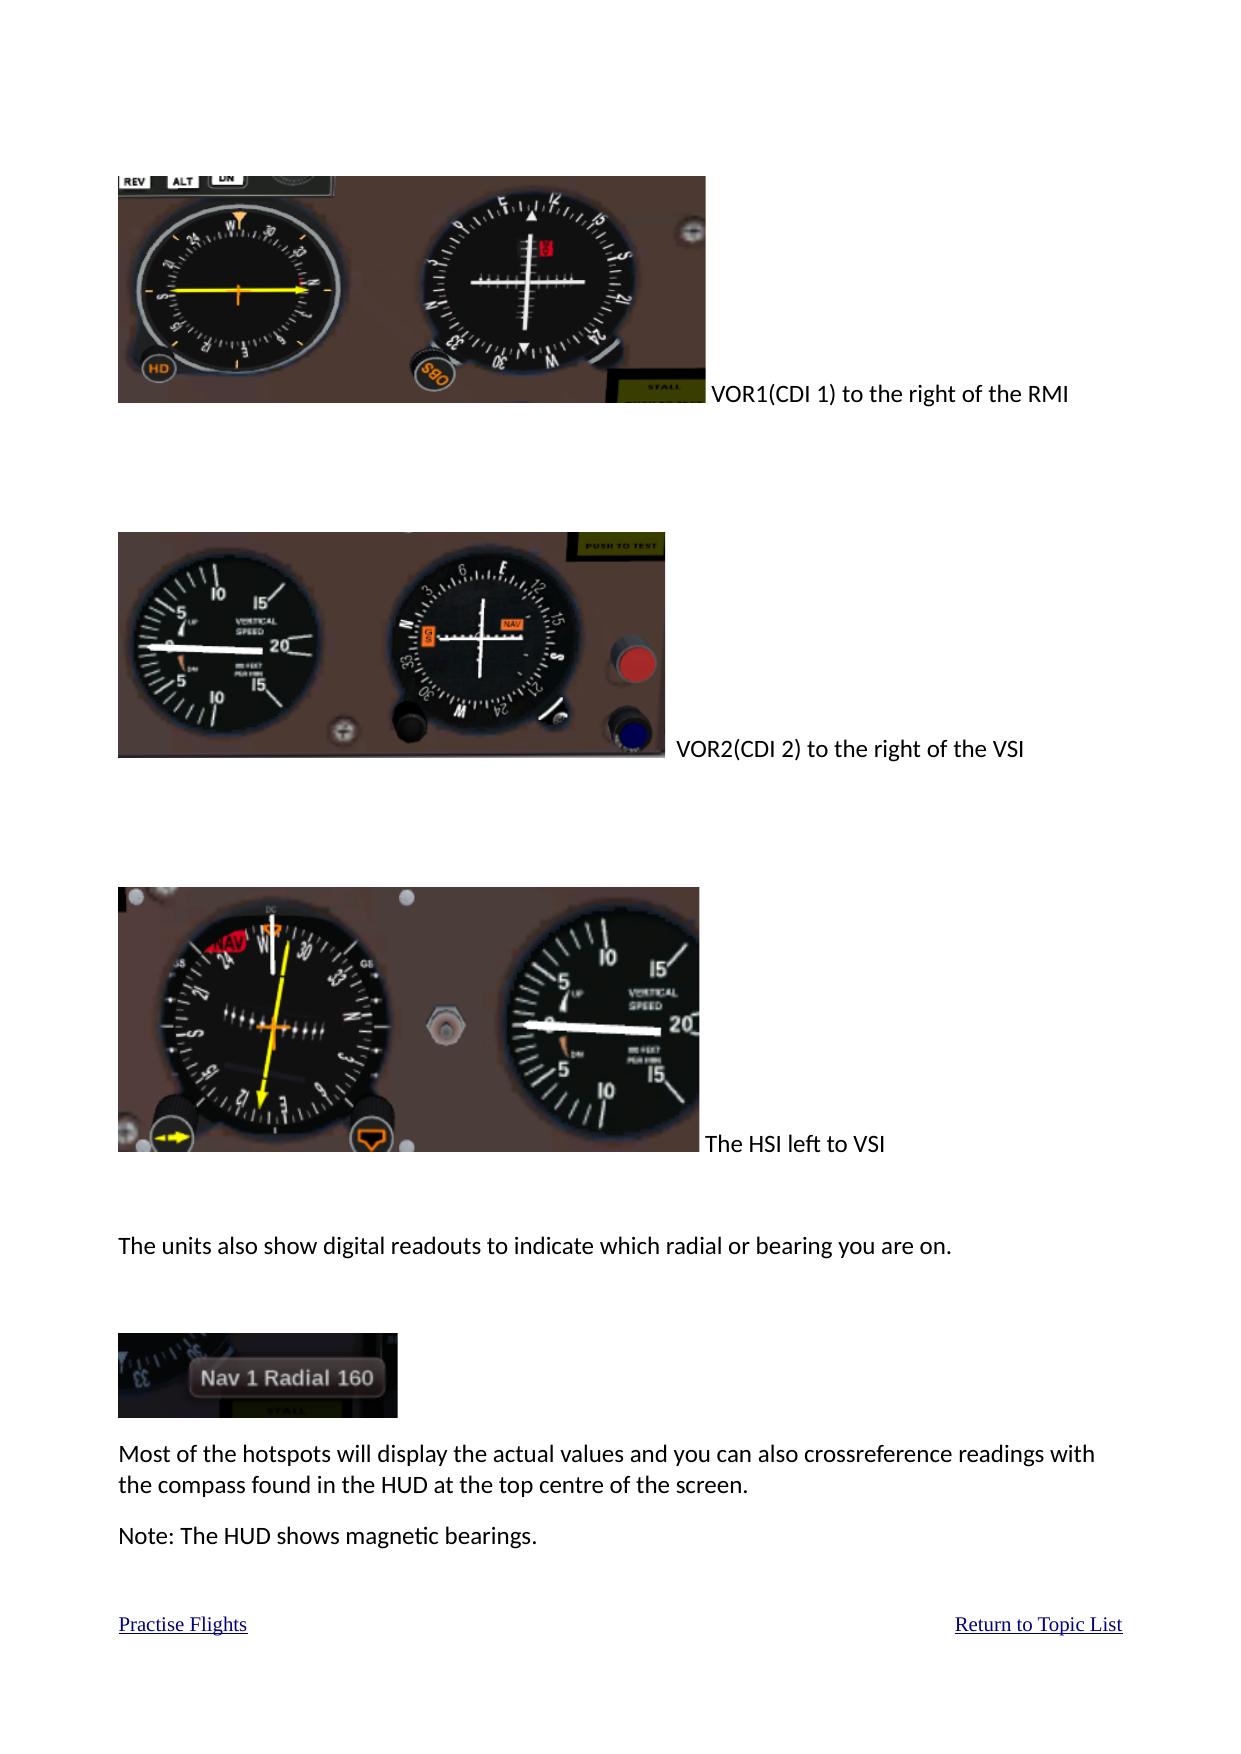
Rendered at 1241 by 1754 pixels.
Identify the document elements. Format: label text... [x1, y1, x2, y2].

text The HSI left to VSI [118, 887, 1122, 1158]
picture [118, 176, 706, 403]
text The units also show digital readouts to indicate which radial or bearing you are on. [118, 1230, 1122, 1261]
picture [118, 887, 700, 1152]
text VOR1(CDI 1) to the right of the RMI [118, 176, 1122, 409]
picture [118, 532, 665, 758]
text Note: The HUD shows magnetic bearings. [118, 1520, 1122, 1551]
text Most of the hotspots will display the actual values and you can also crossreference readings with the compass found in the HUD at the top centre of the screen. [118, 1438, 1122, 1499]
text VOR2(CDI 2) to the right of the VSI [118, 533, 1122, 764]
